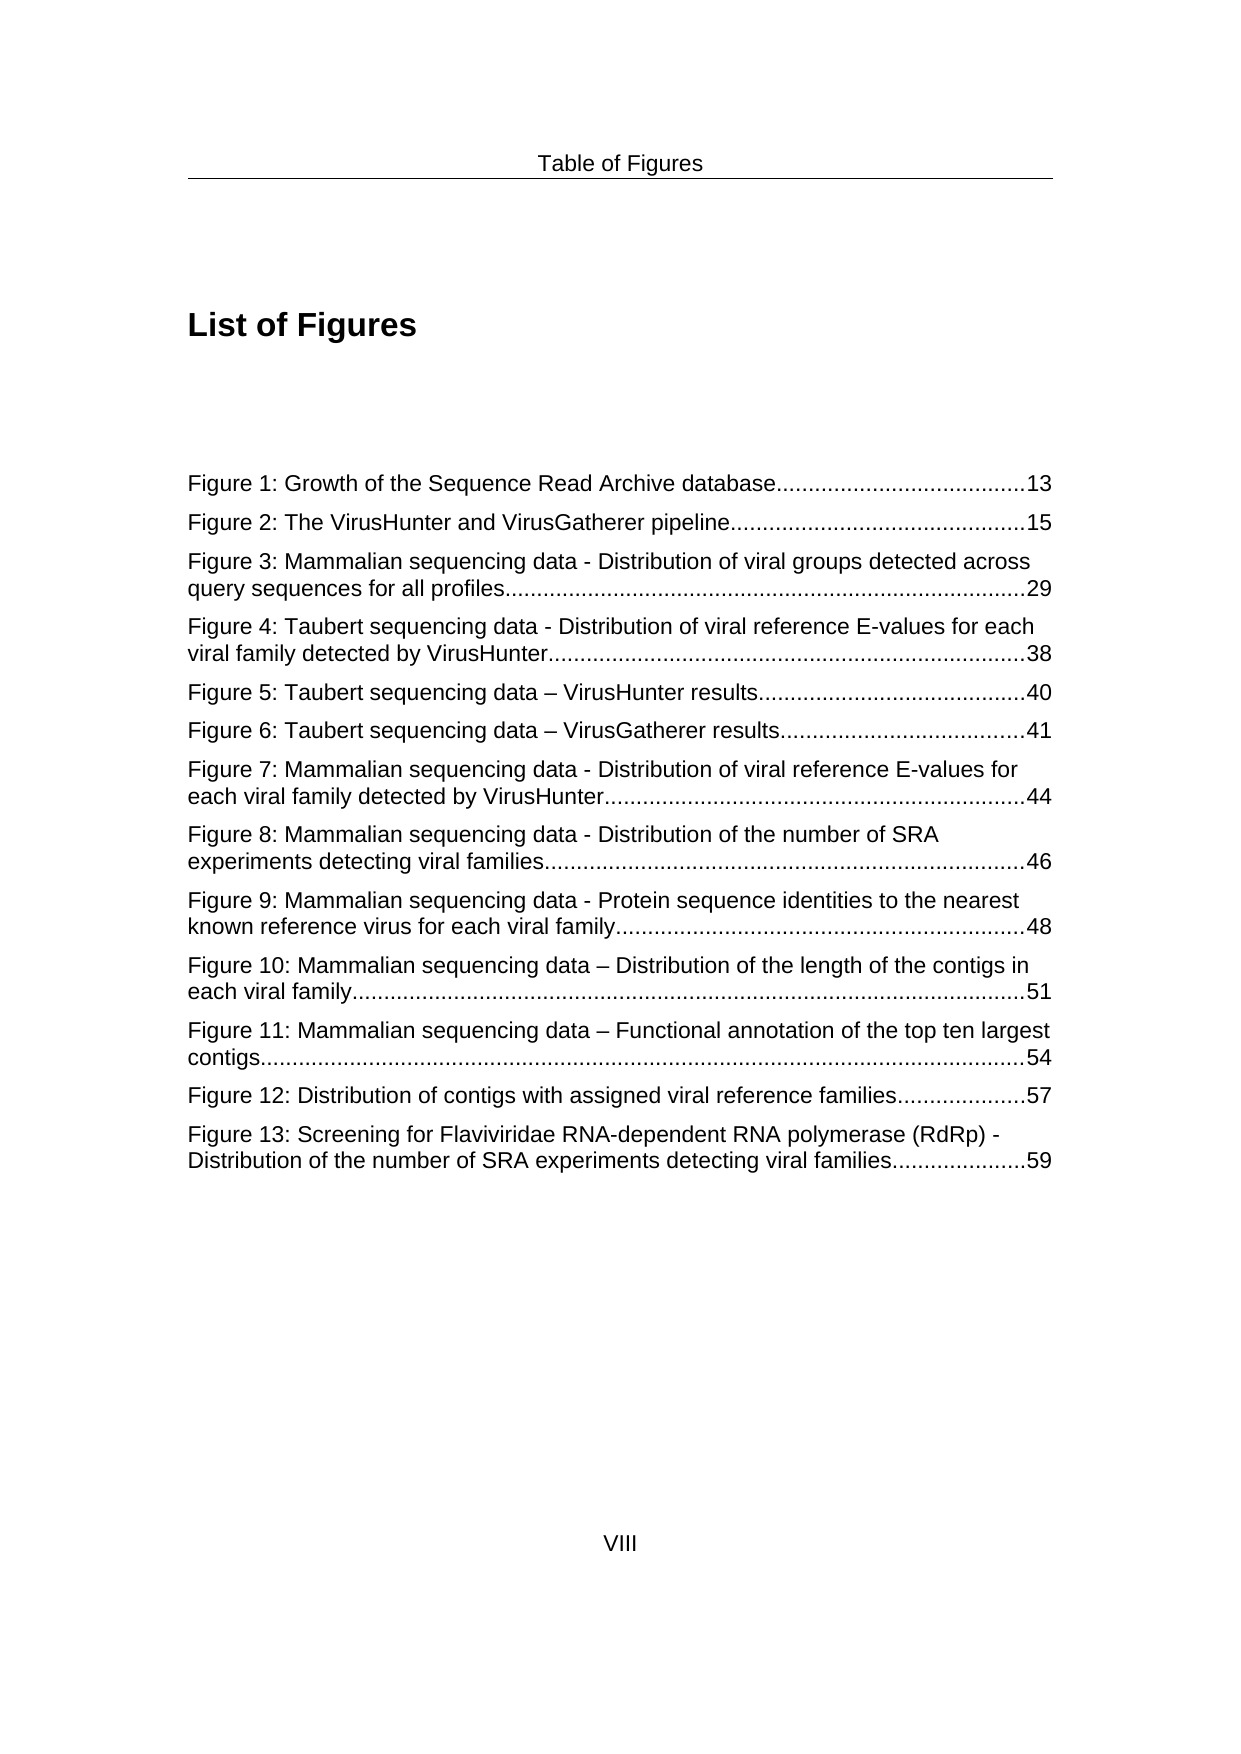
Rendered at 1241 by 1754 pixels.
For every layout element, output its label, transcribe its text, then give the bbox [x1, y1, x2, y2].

text Figure 6: Taubert sequencing data – VirusGatherer results. 41 [187, 717, 1053, 744]
subtitle List of Figures [187, 305, 1053, 343]
text Figure 4: Taubert sequencing data - Distribution of viral reference E-values for each viral family detected by VirusHunter 38 [187, 613, 1053, 666]
text Figure 10: Mammalian sequencing data – Distribution of the length of the contigs in each viral family. 51 [187, 952, 1053, 1004]
text Figure 13: Screening for Flaviviridae RNA-dependent RNA polymerase (RdRp) - Distribution of the number of SRA experiments detecting viral families. 59 [187, 1121, 1053, 1174]
text Figure 7: Mammalian sequencing data - Distribution of viral reference E-values for each viral family detected by VirusHunter 44 [187, 756, 1053, 809]
text Figure 12: Distribution of contigs with assigned viral reference families 57 [187, 1082, 1053, 1109]
text Figure 11: Mammalian sequencing data – Functional annotation of the top ten largest contigs. 54 [187, 1017, 1053, 1070]
text Figure 5: Taubert sequencing data – VirusHunter results. 40 [187, 678, 1053, 705]
text Figure 1: Growth of the Sequence Read Archive database 13 [187, 470, 1053, 497]
text Figure 3: Mammalian sequencing data - Distribution of viral groups detected across query sequences for all profiles 29 [187, 548, 1053, 601]
text Figure 9: Mammalian sequencing data - Protein sequence identities to the nearest known reference virus for each viral family. 48 [187, 887, 1053, 939]
text Figure 2: The VirusHunter and VirusGatherer pipeline 15 [187, 509, 1053, 536]
text Figure 8: Mammalian sequencing data - Distribution of the number of SRA experiments detecting viral families. 46 [187, 821, 1053, 874]
